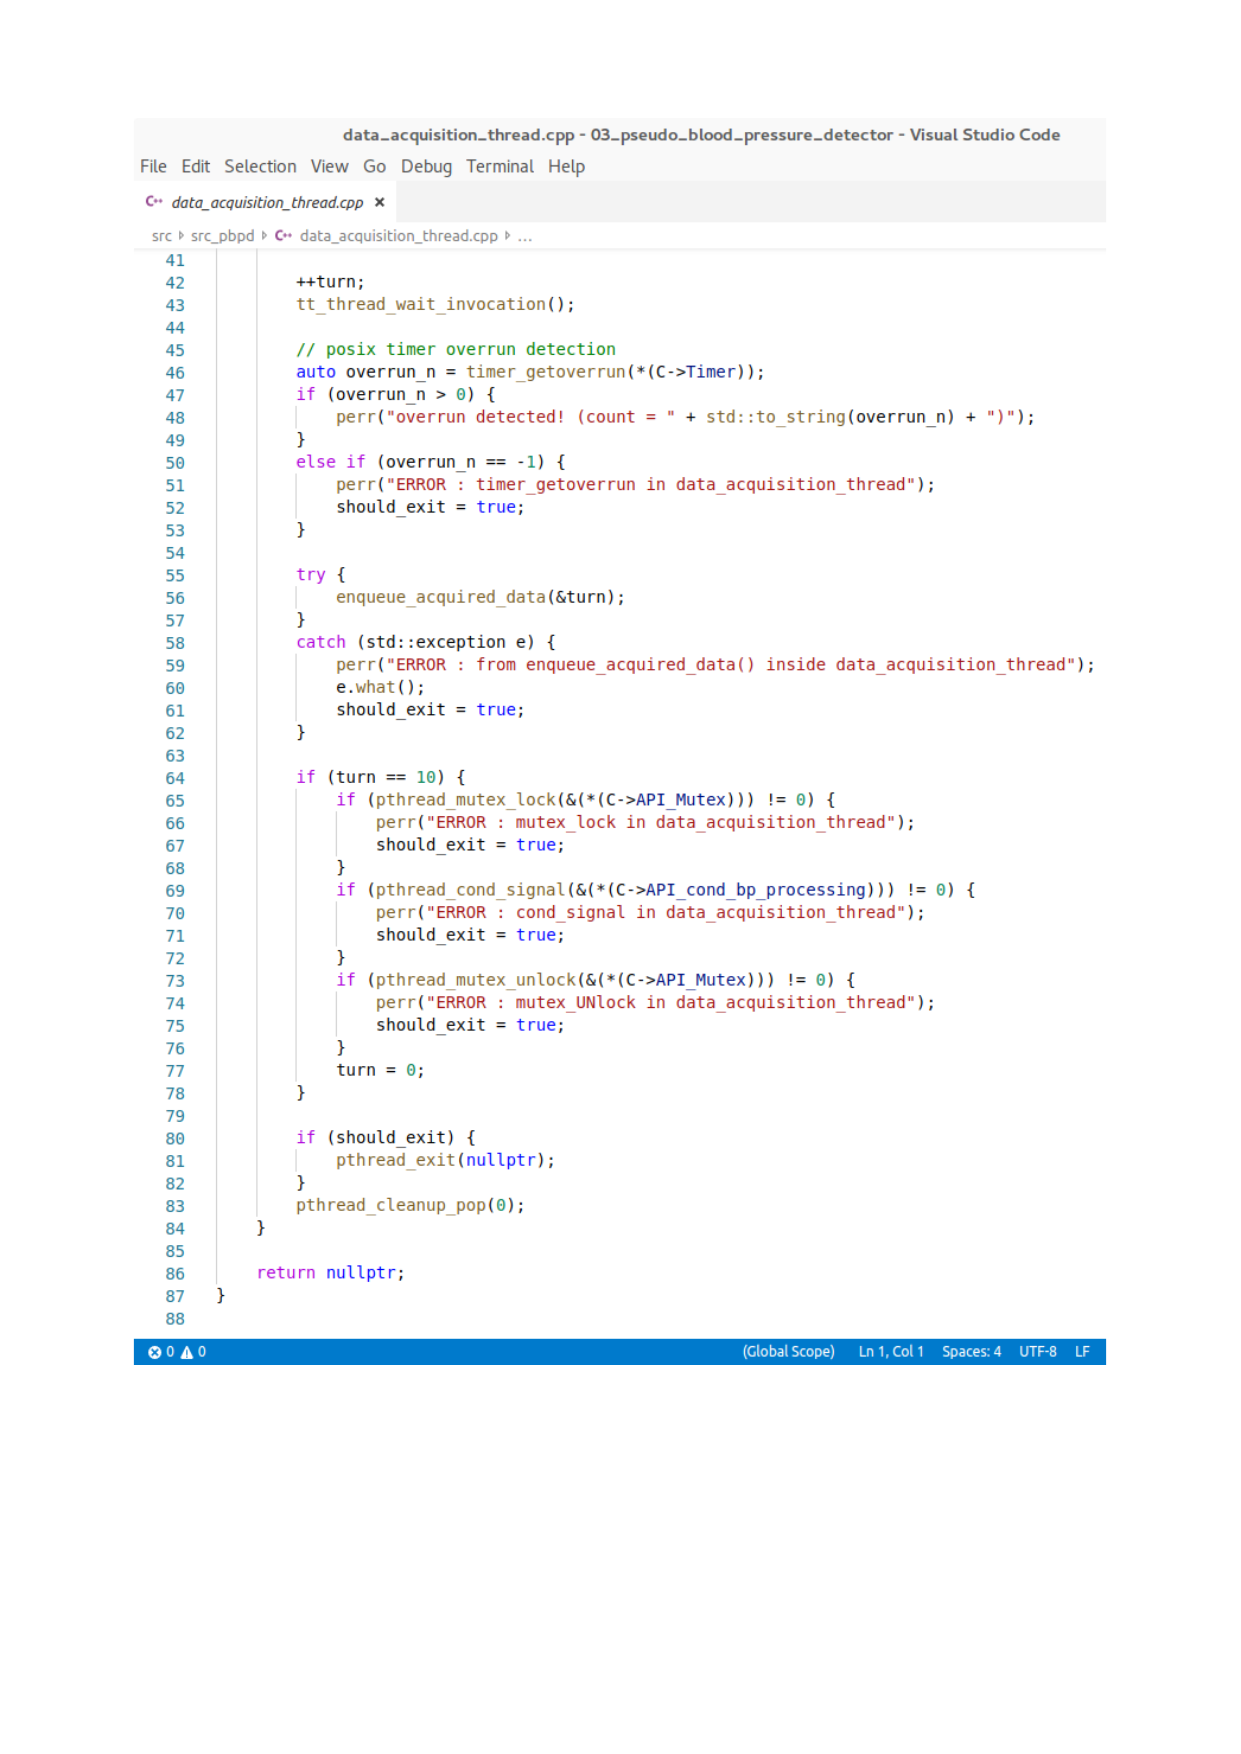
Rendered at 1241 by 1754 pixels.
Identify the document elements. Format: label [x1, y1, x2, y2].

picture [133, 118, 1107, 1365]
